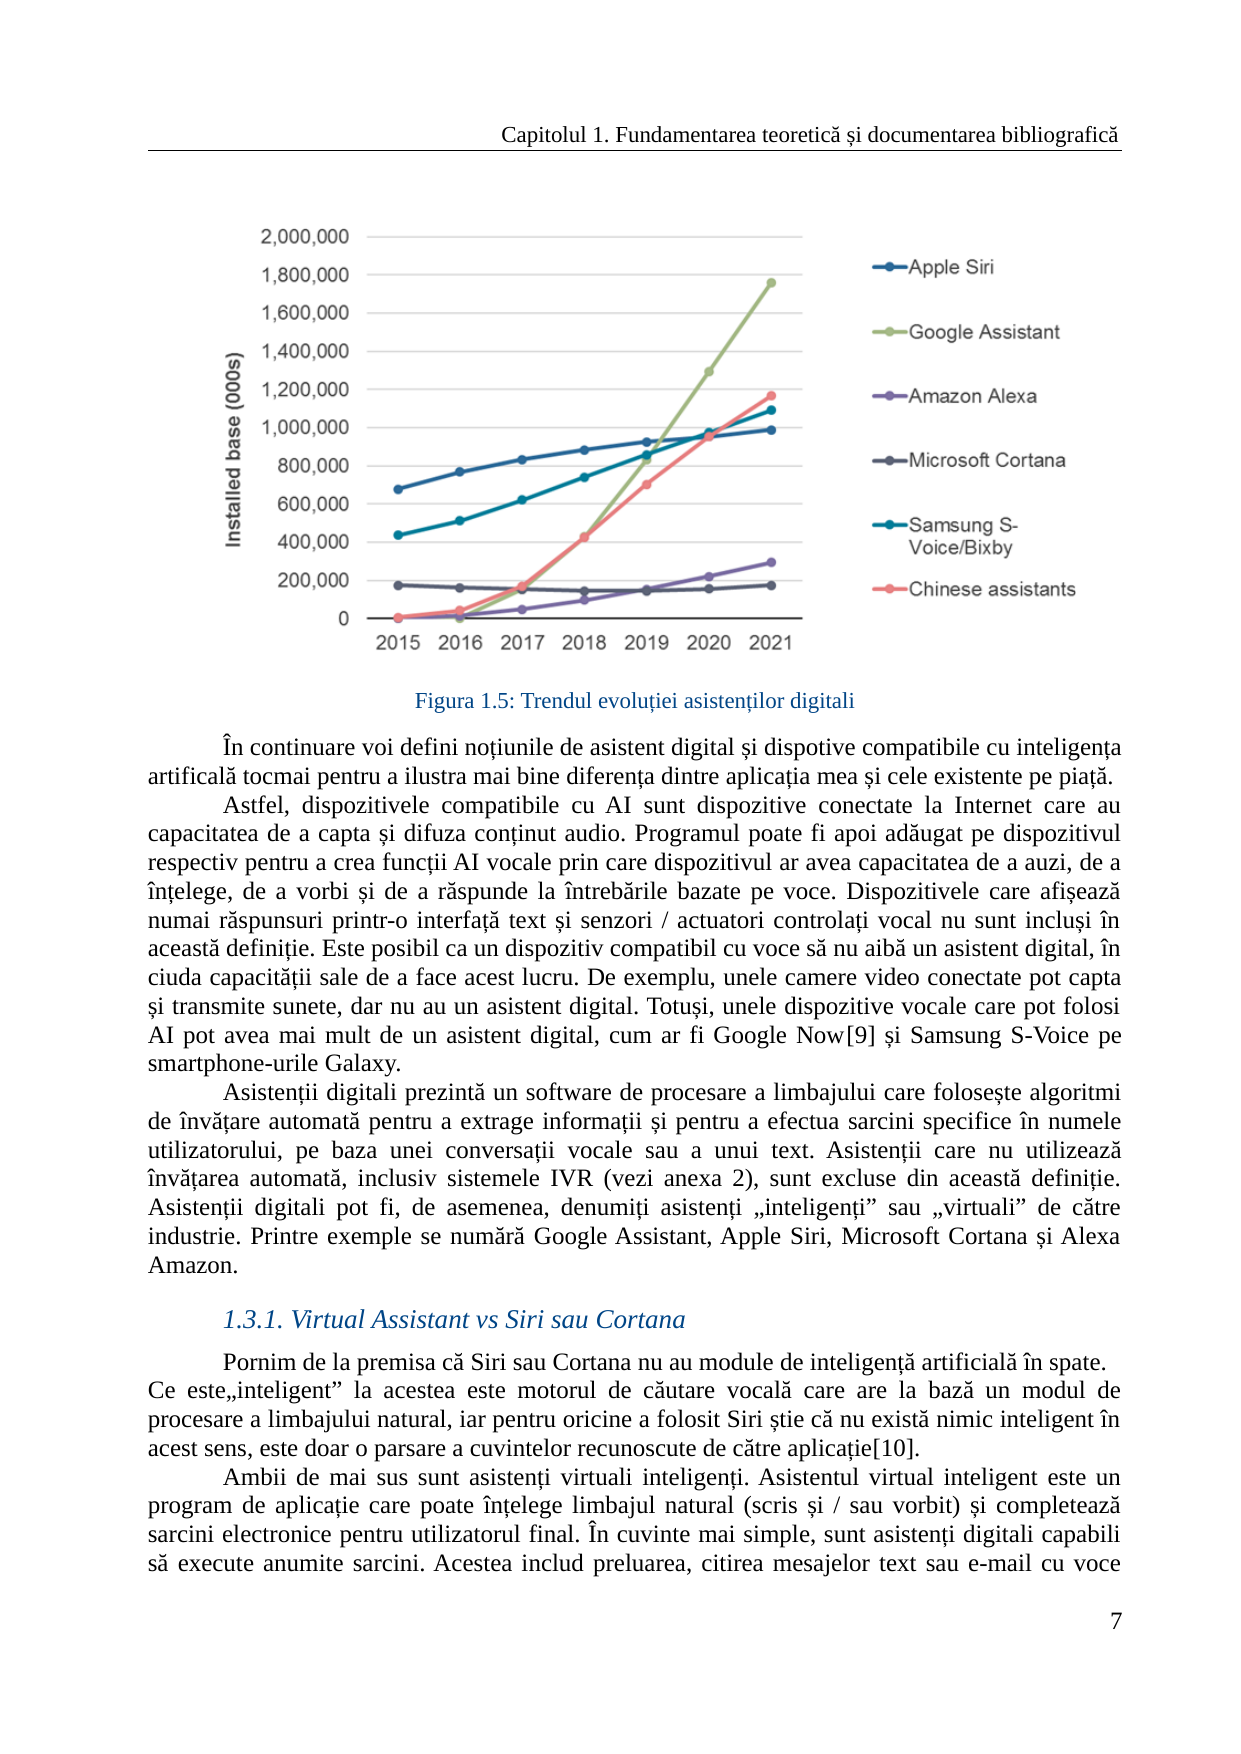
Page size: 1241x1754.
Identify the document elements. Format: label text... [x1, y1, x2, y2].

text Astfel, dispozitivele compatibile cu AI sunt dispozitive conectate la Internet care au capacitatea de a capta și difuza conținut audio. Programul poate fi apoi adăugat pe dispozitivul respectiv pentru a crea funcții AI vocale prin care dispozitivul ar avea capacitatea de a auzi, de a înțelege, de a vorbi și de a răspunde la întrebările bazate pe voce. Dispozitivele care afișează numai răspunsuri printr-o interfață text și senzori / actuatori controlați vocal nu sunt incluși în această definiție. Este posibil ca un dispozitiv compatibil cu voce să nu aibă un asistent digital, în ciuda capacității sale de a face acest lucru. De exemplu, unele camere video conectate pot capta și transmite sunete, dar nu au un asistent digital. Totuși, unele dispozitive vocale care pot folosi AI pot avea mai mult de un asistent digital, cum ar fi Google Now[9] și Samsung S-Voice pe smartphone-urile Galaxy. [148, 790, 1122, 1077]
text Figura 1.5: Trendul evoluției asistenților digitali [194, 199, 1076, 713]
text Ambii de mai sus sunt asistenți virtuali inteligenți. Asistentul virtual inteligent este un program de aplicație care poate înțelege limbajul natural (scris și / sau vorbit) și completează sarcini electronice pentru utilizatorul final. În cuvinte mai simple, sunt asistenți digitali capabili să execute anumite sarcini. Acestea includ preluarea, citirea mesajelor text sau e-mail cu voce [148, 1462, 1122, 1577]
text Asistenții digitali prezintă un software de procesare a limbajului care folosește algoritmi de învățare automată pentru a extrage informații și pentru a efectua sarcini specifice în numele utilizatorului, pe baza unei conversații vocale sau a unui text. Asistenții care nu utilizează învățarea automată, inclusiv sistemele IVR (vezi anexa 2), sunt excluse din această definiție. Asistenții digitali pot fi, de asemenea, denumiți asistenți „inteligenți” sau „virtuali” de către industrie. Printre exemple se numără Google Assistant, Apple Siri, Microsoft Cortana și Alexa Amazon. [148, 1077, 1122, 1278]
text În continuare voi defini noțiunile de asistent digital și dispotive compatibile cu inteligența artificală tocmai pentru a ilustra mai bine diferența dintre aplicația mea și cele existente pe piață. [148, 180, 1122, 790]
text Ce este„inteligent” la acestea este motorul de căutare vocală care are la bază un modul de procesare a limbajului natural, iar pentru oricine a folosit Siri știe că nu există nimic inteligent în acest sens, este doar o parsare a cuvintelor recunoscute de către aplicație[10]. [148, 1376, 1122, 1462]
subtitle Virtual Assistant vs Siri sau Cortana [223, 1303, 1122, 1334]
text Pornim de la premisa că Siri sau Cortana nu au module de inteligență artificială în spate. [148, 1347, 1122, 1376]
picture [212, 217, 1076, 664]
